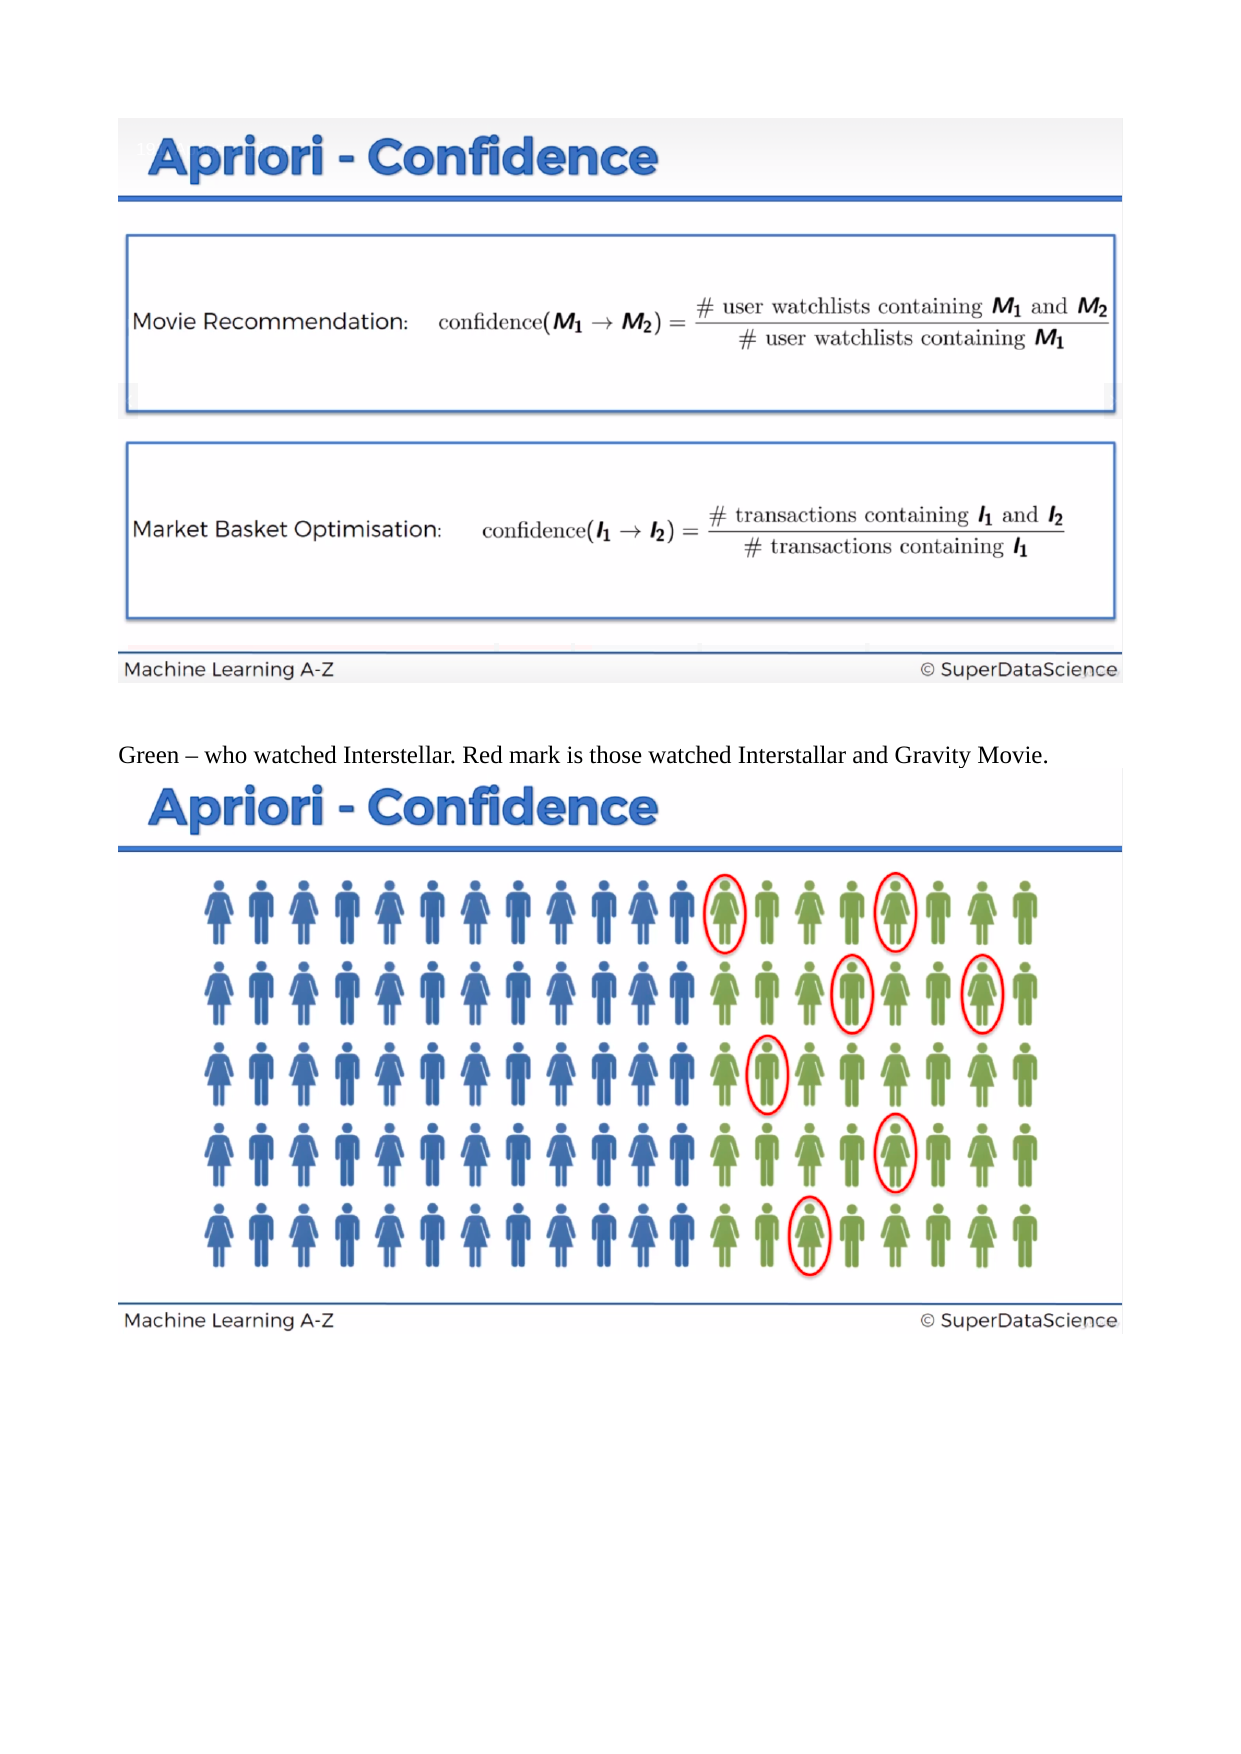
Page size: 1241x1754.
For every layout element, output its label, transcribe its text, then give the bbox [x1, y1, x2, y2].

picture [118, 768, 1123, 1334]
picture [118, 118, 1123, 683]
text Green – who watched Interstellar. Red mark is those watched Interstallar and Gravity Movie. [118, 740, 1122, 768]
